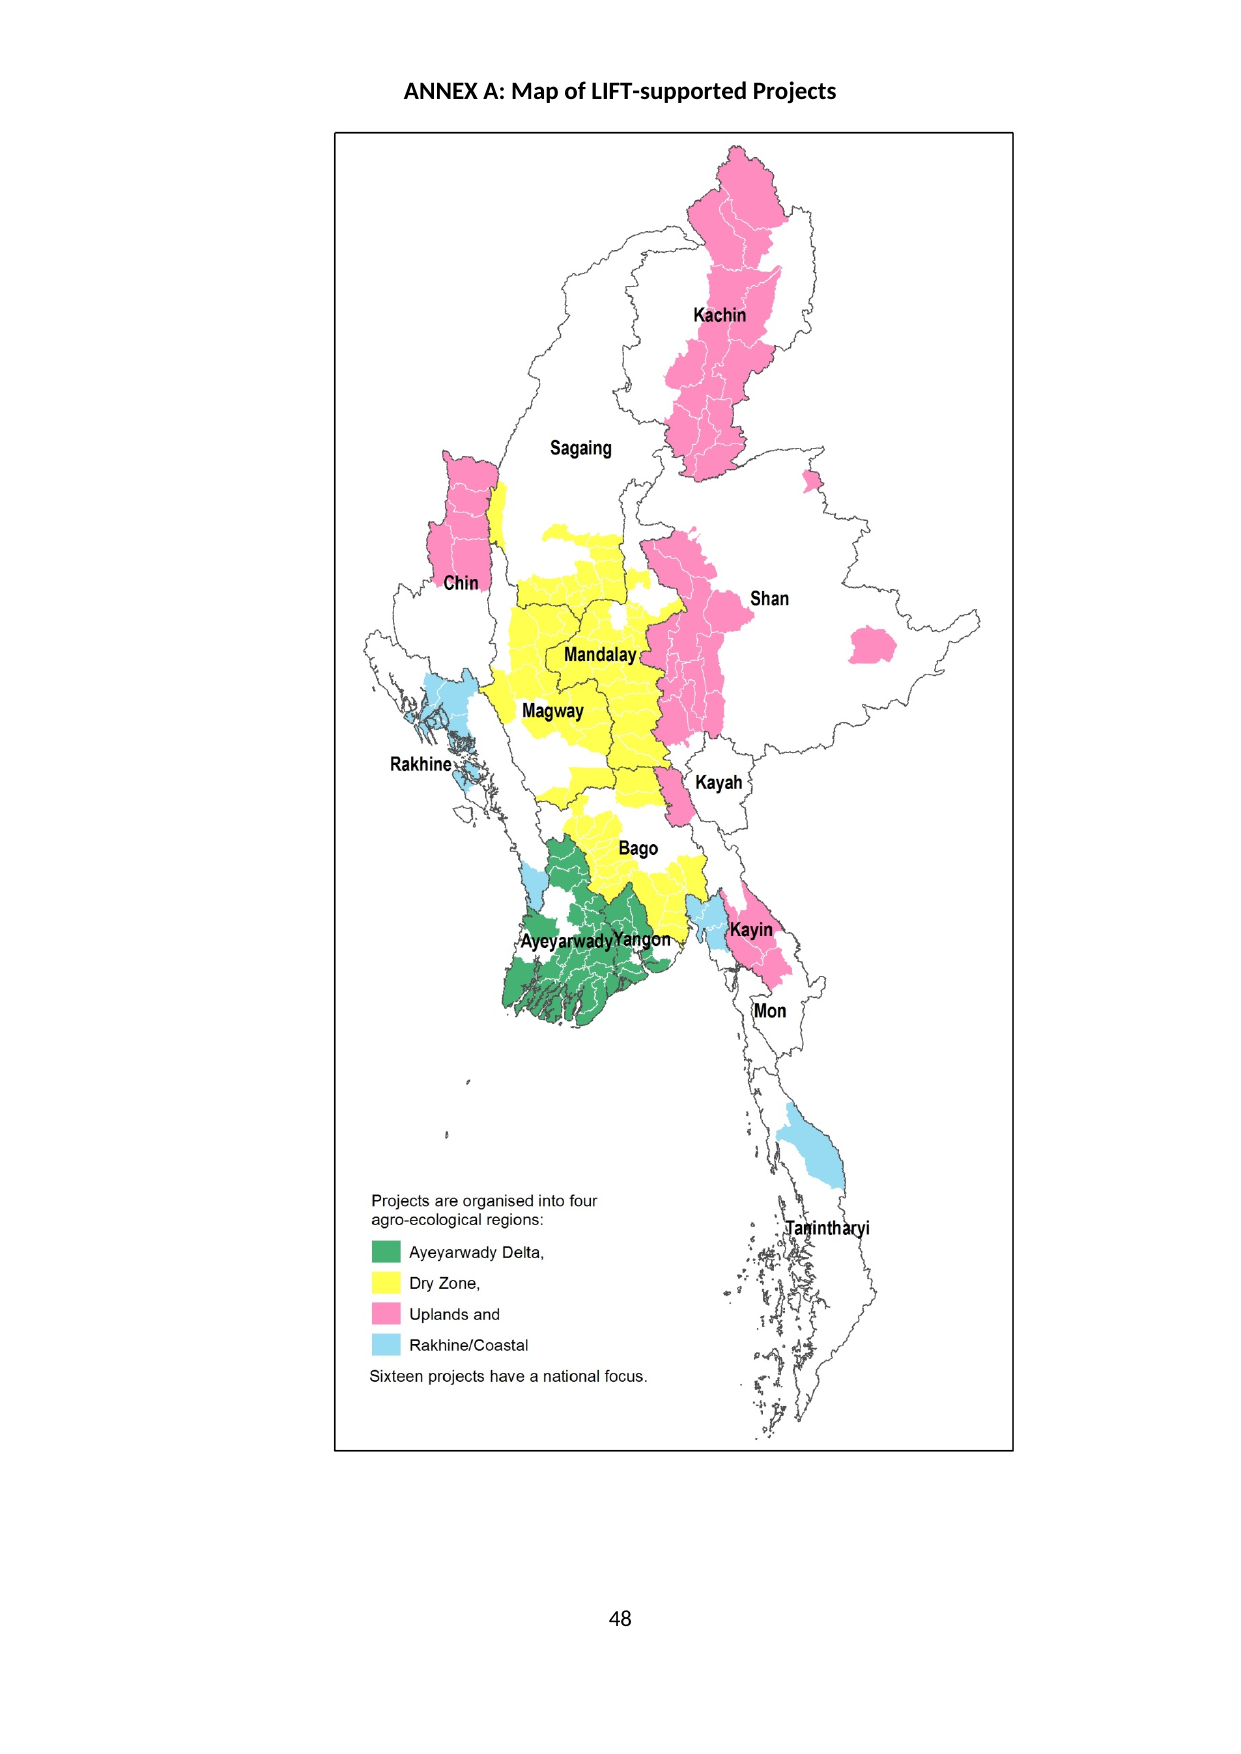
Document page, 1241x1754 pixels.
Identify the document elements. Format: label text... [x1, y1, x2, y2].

text ANNEX A: Map of LIFT-supported Projects [187, 75, 1053, 105]
